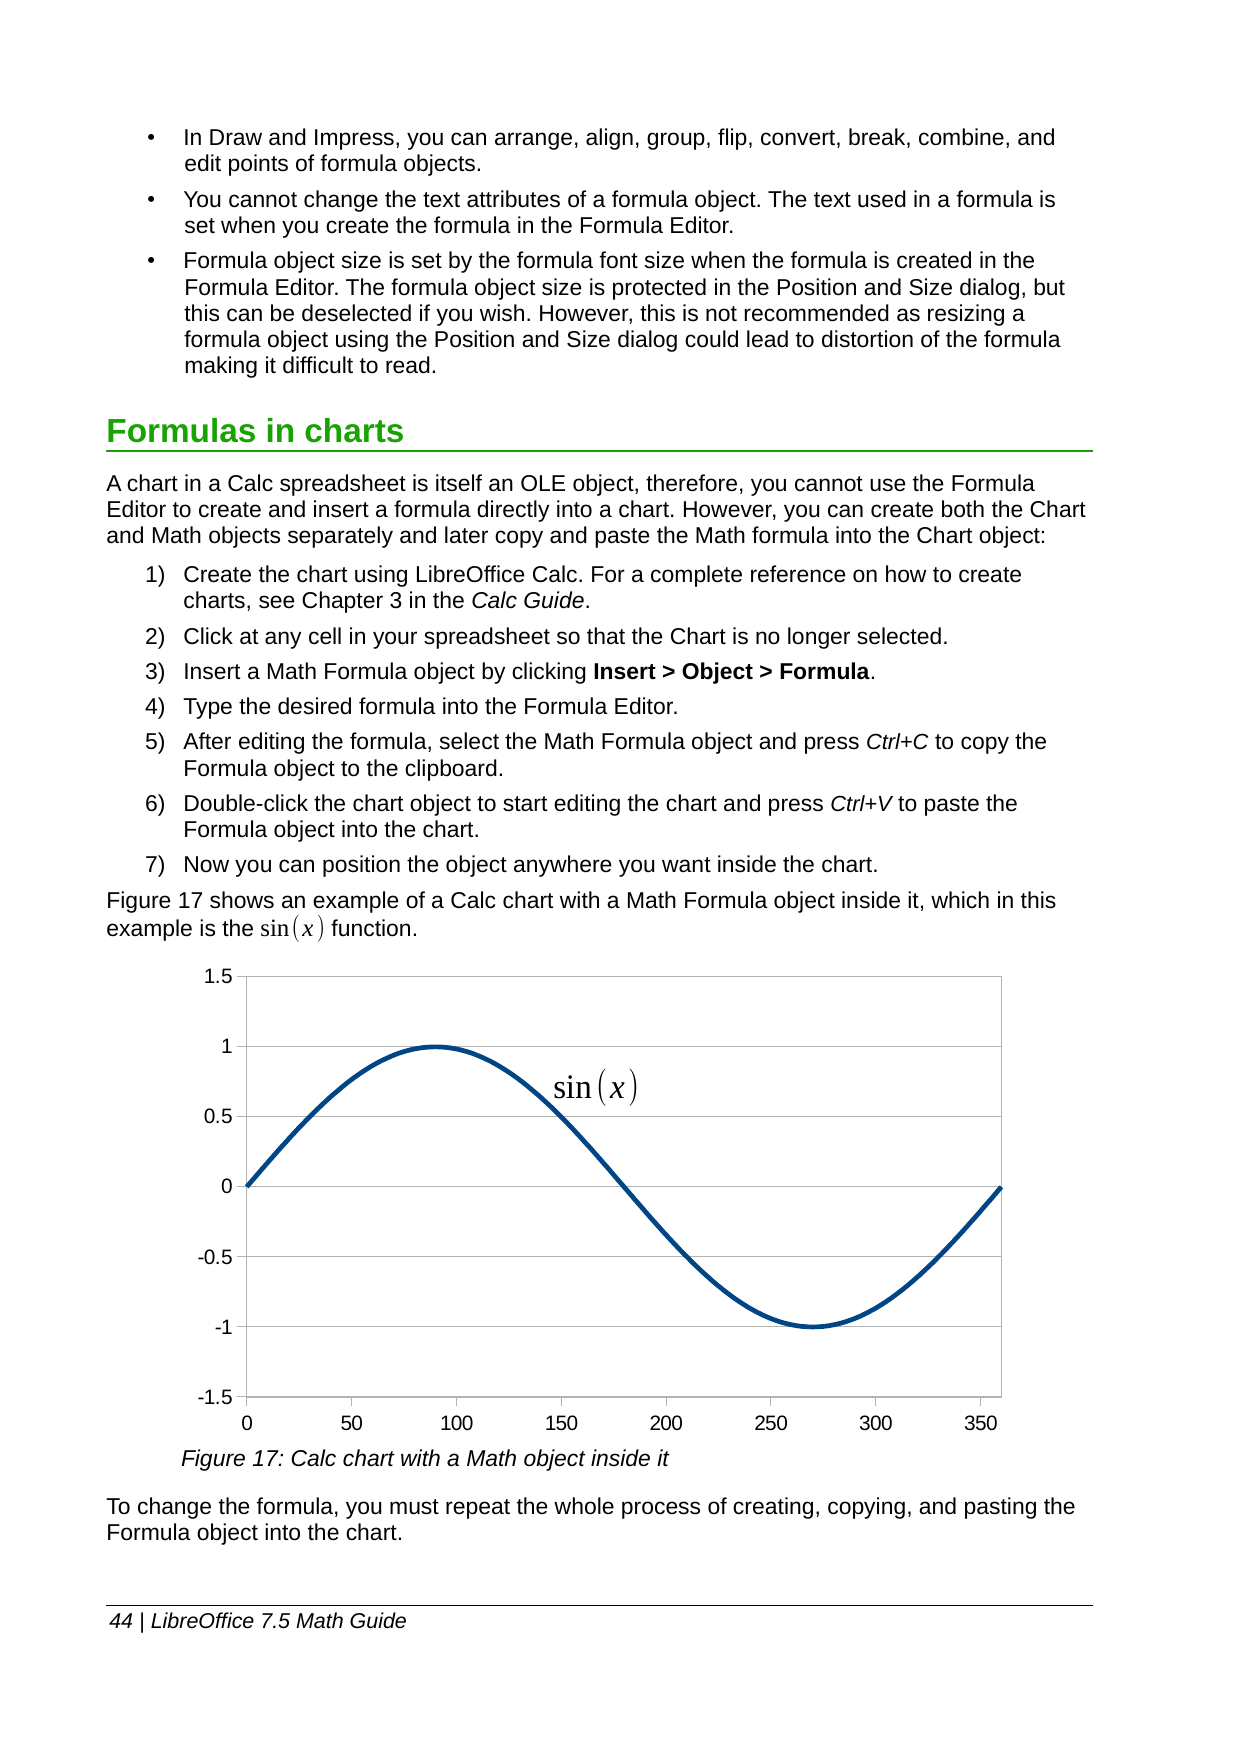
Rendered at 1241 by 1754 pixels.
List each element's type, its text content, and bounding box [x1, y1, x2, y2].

list After editing the formula, select the Math Formula object and press Ctrl+C to copy the Formula object to the clipboard. [165, 728, 1093, 781]
list Formula object size is set by the formula font size when the formula is created in the Formula Editor. The formula object size is protected in the Position and Size dialog, but this can be deselected if you wish. However, this is not recommended as resizing a formula object using the Position and Size dialog could lead to distortion of the formula making it difficult to read. [144, 244, 1093, 382]
list Click at any cell in your spreadsheet so that the Chart is no longer selected. [165, 623, 1093, 649]
text Figure 17: Calc chart with a Math object inside it [181, 1446, 1018, 1471]
text A chart in a Calc spreadsheet is itself an OLE object, therefore, you cannot use the Formula Editor to create and insert a formula directly into a chart. However, you can create both the Chart and Math objects separately and later copy and paste the Math formula into the Chart object: [106, 469, 1093, 548]
text To change the formula, you must repeat the whole process of creating, copying, and pasting the Formula object into the chart. [106, 1493, 1093, 1546]
subtitle Formulas in charts [106, 411, 1093, 450]
text Figure 17 shows an example of a Calc chart with a Math Formula object inside it, which in this example is the function. [106, 887, 1093, 943]
list Type the desired formula into the Formula Editor. [165, 693, 1093, 719]
list Now you can position the object anywhere you want inside the chart. [165, 851, 1093, 878]
list Insert a Math Formula object by clicking Insert > Object > Formula. [165, 658, 1093, 684]
list Create the chart using LibreOffice Calc. For a complete reference on how to create charts, see Chapter 3 in the Calc Guide. [165, 561, 1093, 614]
list Double-click the chart object to start editing the chart and press Ctrl+V to paste the Formula object into the chart. [165, 790, 1093, 842]
list You cannot change the text attributes of a formula object. The text used in a formula is set when you create the formula in the Formula Editor. [144, 183, 1093, 238]
list In Draw and Impress, you can arrange, align, group, flip, convert, break, combine, and edit points of formula objects. [144, 121, 1093, 177]
